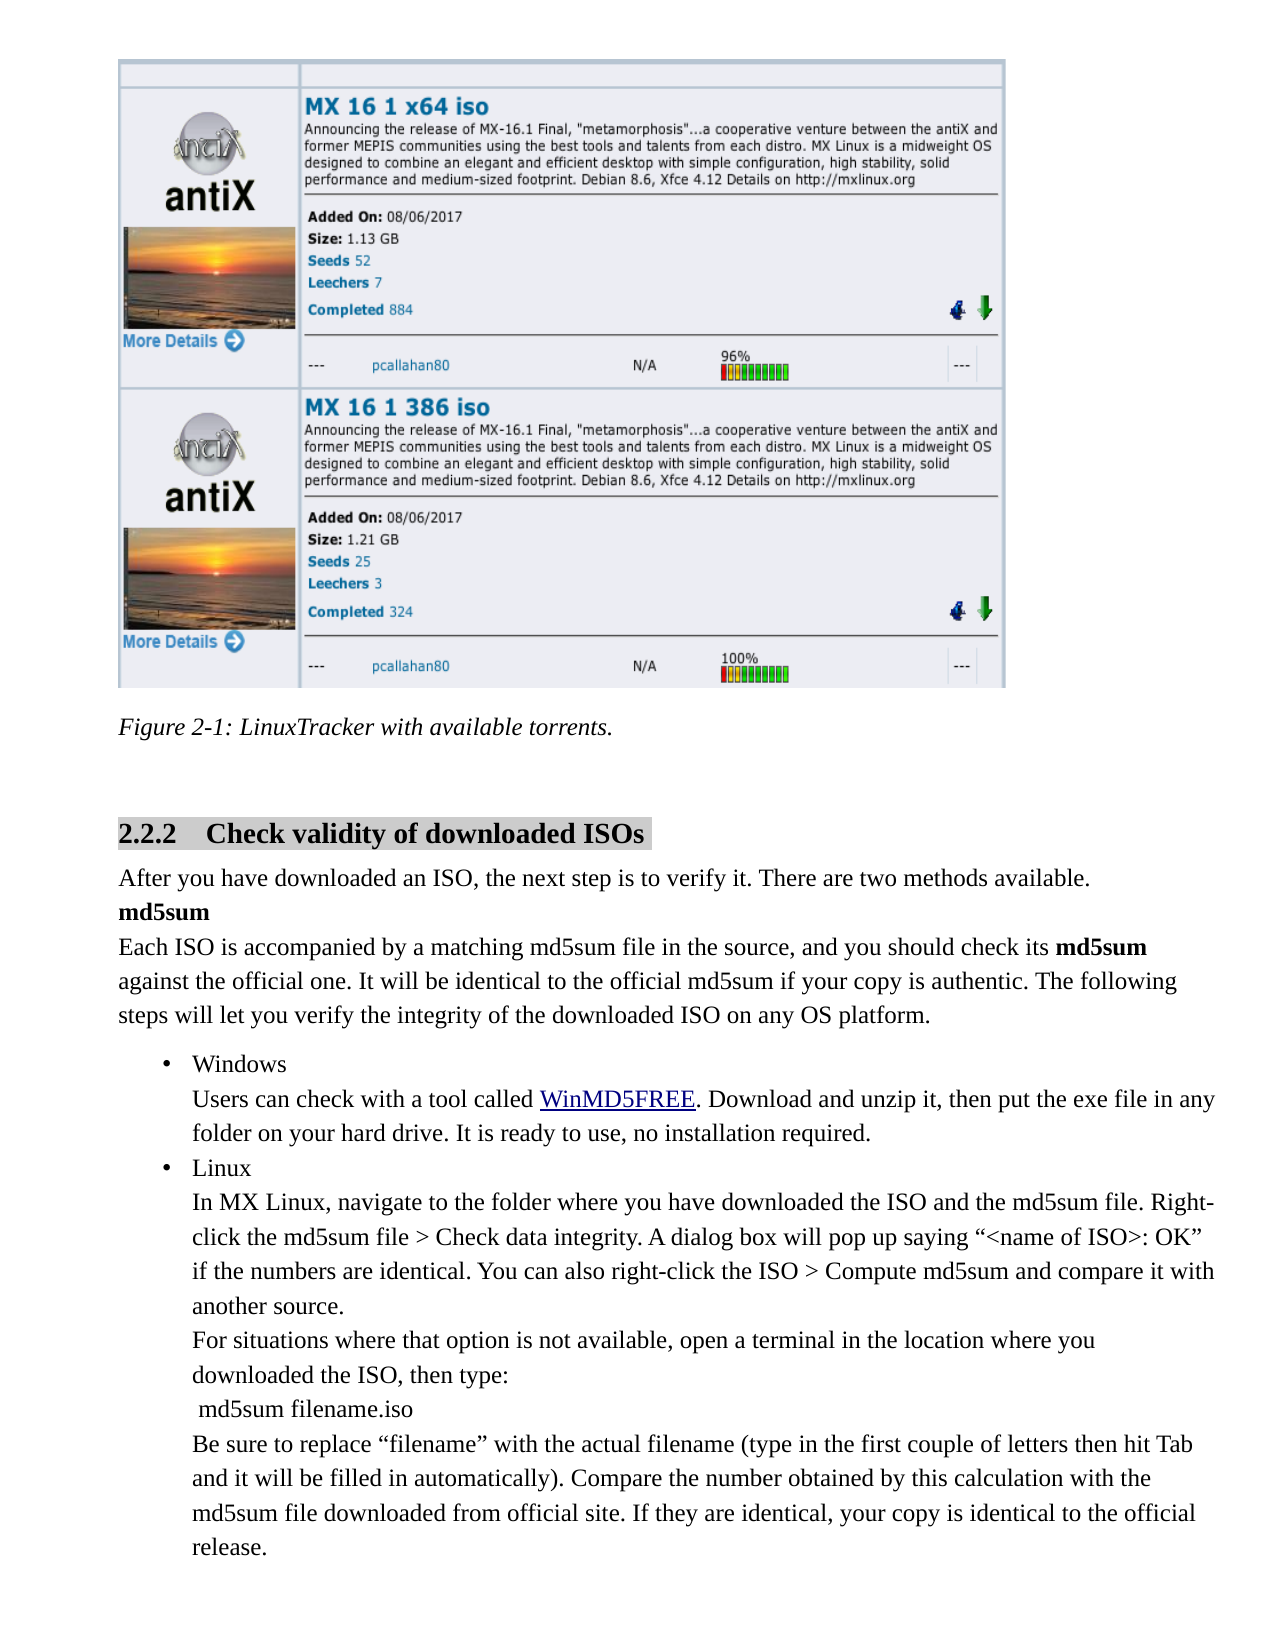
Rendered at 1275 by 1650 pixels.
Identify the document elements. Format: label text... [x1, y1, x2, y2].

text md5sum [118, 897, 1216, 926]
list For situations where that option is not available, open a terminal in the location where you downloaded the ISO, then type: [162, 1325, 1216, 1389]
picture [118, 59, 1006, 688]
subtitle 2.2.2 Check validity of downloaded ISOs [652, 817, 1216, 850]
list Windows [162, 1049, 1216, 1078]
list md5sum filename.iso [162, 1394, 1216, 1423]
list In MX Linux, navigate to the folder where you have downloaded the ISO and the md5sum file. Right-click the md5sum file > Check data integrity. A dialog box will pop up saying “<name of ISO>: OK” if the numbers are identical. You can also right-click the ISO > Compute md5sum and compare it with another source. [162, 1187, 1216, 1320]
list Be sure to replace “filename” with the actual filename (type in the first couple of letters then hit Tab and it will be filled in automatically). Compare the number obtained by this calculation with the md5sum file downloaded from official site. If they are identical, your copy is identical to the official release. [162, 1429, 1216, 1561]
text After you have downloaded an ISO, the next step is to verify it. There are two methods available. [118, 863, 1216, 891]
list Linux [162, 1153, 1216, 1182]
text Figure 2-1: LinuxTracker with available torrents. [118, 712, 1216, 740]
text Each ISO is accompanied by a matching md5sum file in the source, and you should check its md5sum against the official one. It will be identical to the official md5sum if your copy is authentic. The following steps will let you verify the integrity of the downloaded ISO on any OS platform. [118, 932, 1216, 1029]
list Users can check with a tool called WinMD5FREE. Download and unzip it, then put the exe file in any folder on your hard drive. It is ready to use, no installation required. [162, 1084, 1216, 1147]
